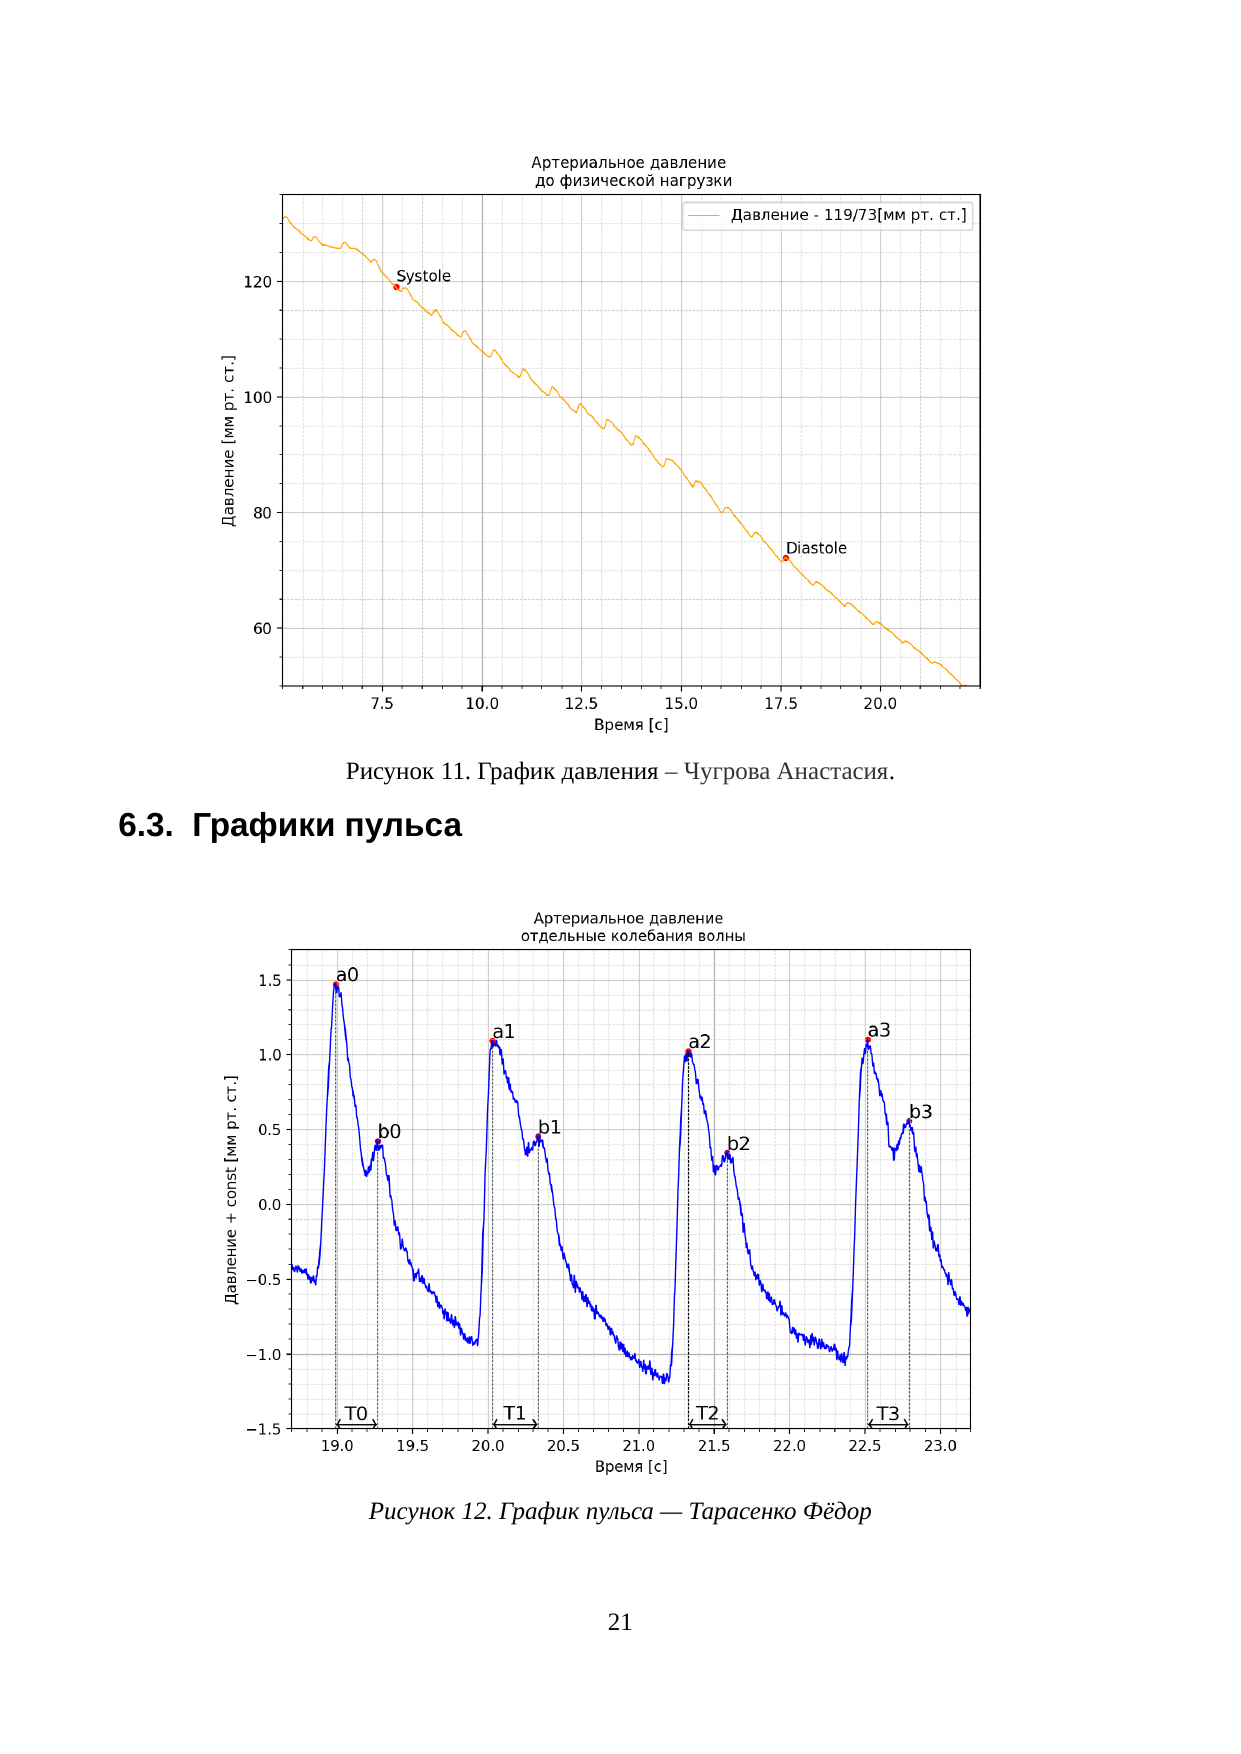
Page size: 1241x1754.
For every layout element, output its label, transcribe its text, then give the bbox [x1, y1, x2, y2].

picture [182, 875, 1058, 1497]
text Рисунок 11. График давления – Чугрова Анастасия. [118, 756, 1122, 785]
subtitle Графики пульса [118, 806, 1122, 844]
text Рисунок 12. График пульса — Тарасенко Фёдор [118, 1496, 1122, 1525]
picture [170, 118, 1070, 756]
